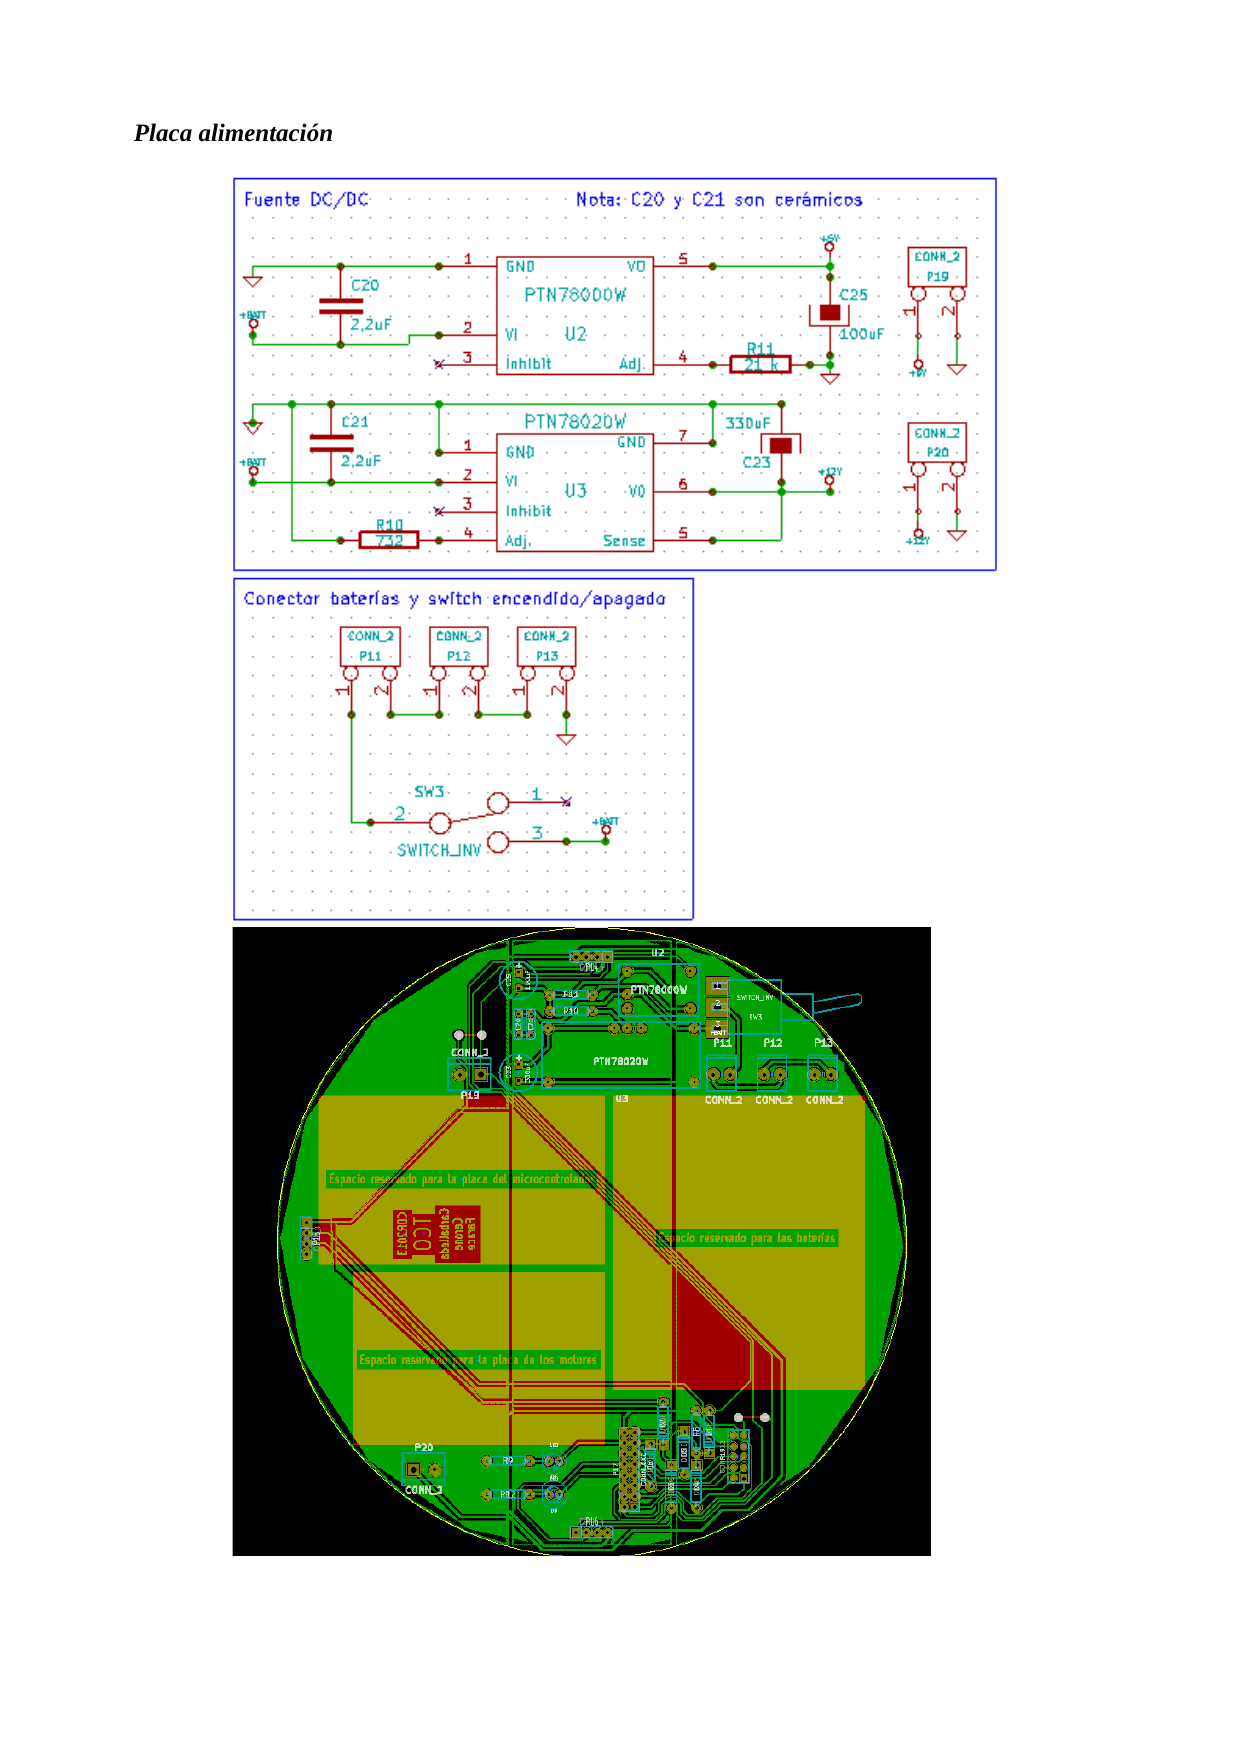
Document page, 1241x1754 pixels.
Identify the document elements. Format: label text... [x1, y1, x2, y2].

picture [232, 175, 1008, 1556]
text Placa alimentación [118, 118, 1122, 147]
